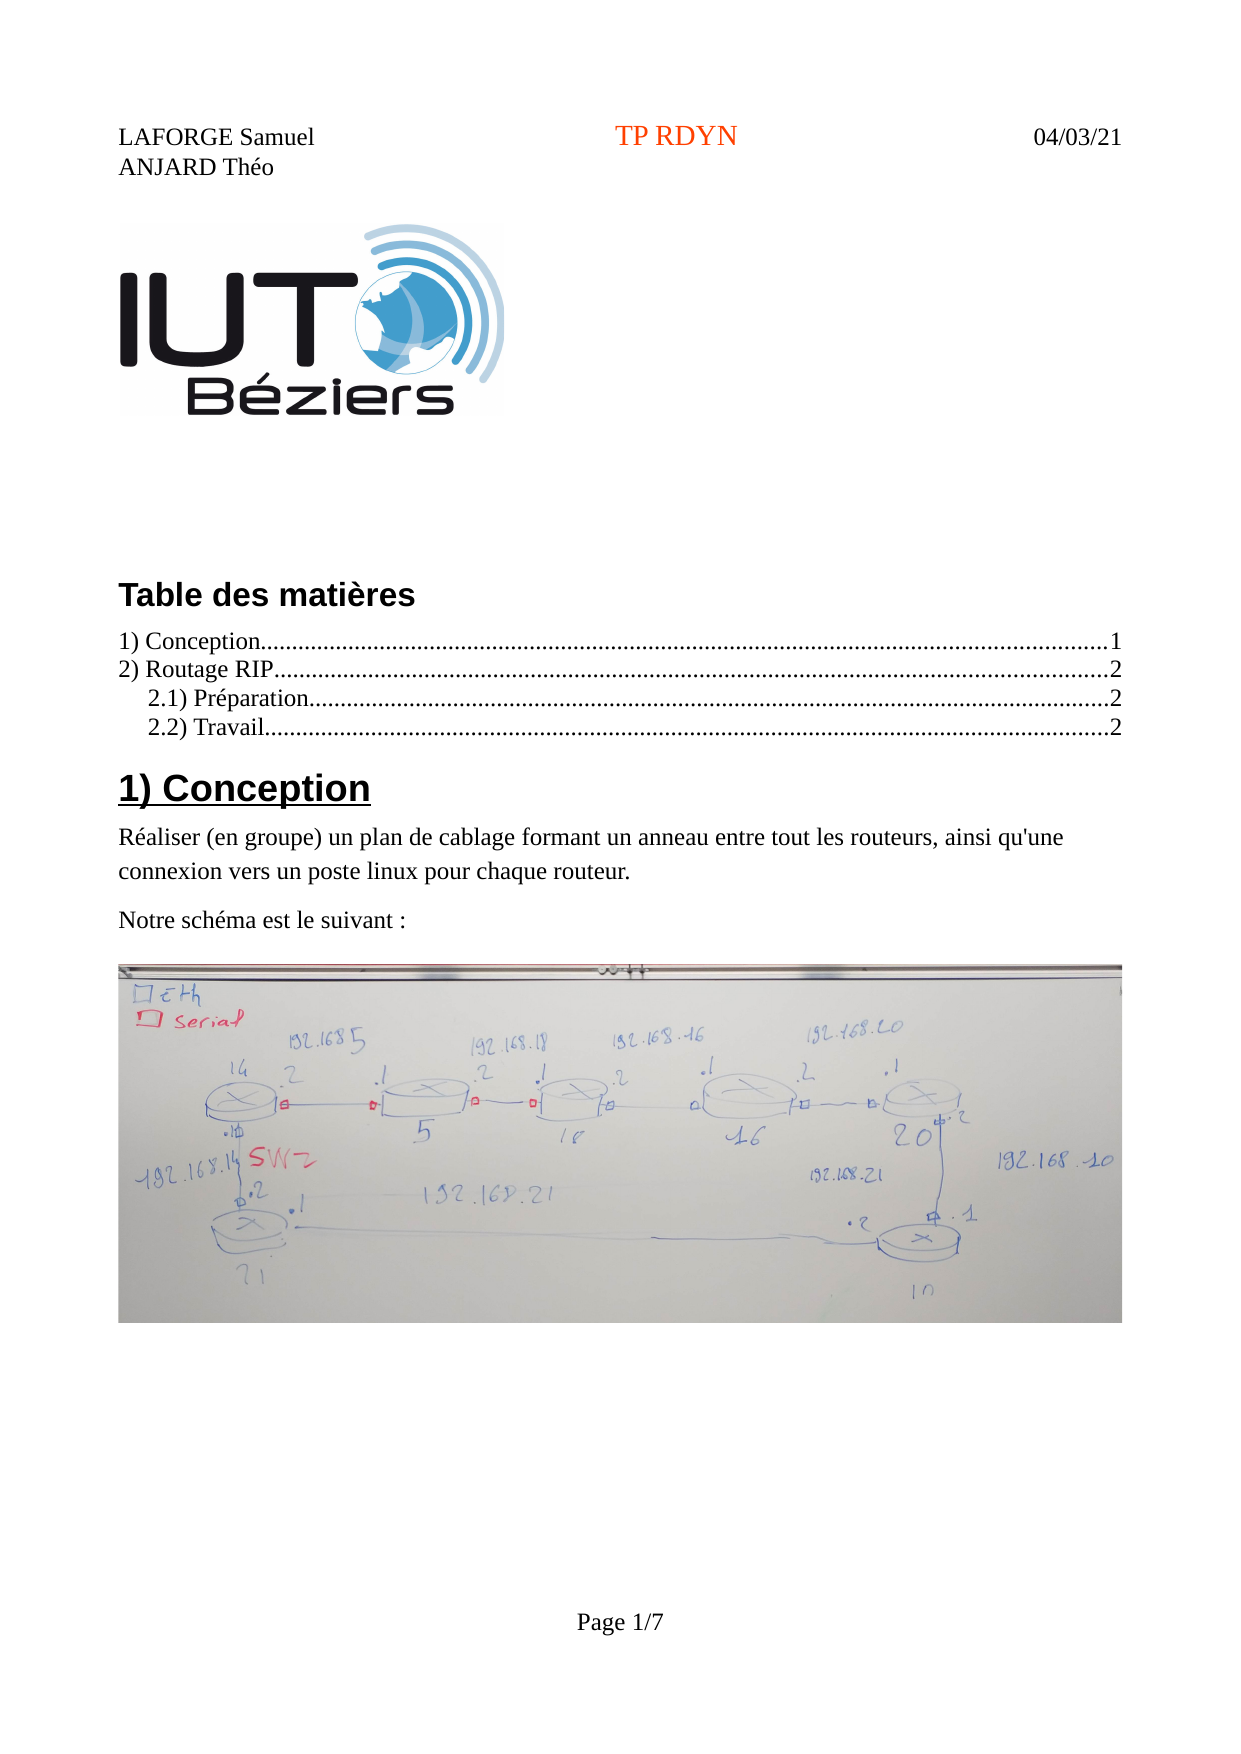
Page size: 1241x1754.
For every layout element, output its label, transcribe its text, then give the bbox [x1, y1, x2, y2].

subtitle Table des matières [118, 575, 1122, 613]
picture [118, 964, 1123, 1052]
text Réaliser (en groupe) un plan de cablage formant un anneau entre tout les routeurs, ainsi qu'une connexion vers un poste linux pour chaque routeur. [118, 822, 1122, 885]
text 1) Conception 1 [118, 626, 1122, 654]
text 2.2) Travail 2 [148, 712, 1122, 741]
text 2.1) Préparation 2 [148, 683, 1122, 712]
picture [120, 223, 505, 416]
text Notre schéma est le suivant : [118, 905, 1122, 934]
text 2) Routage RIP 2 [118, 654, 1122, 683]
subtitle 1) Conception [118, 766, 1122, 809]
